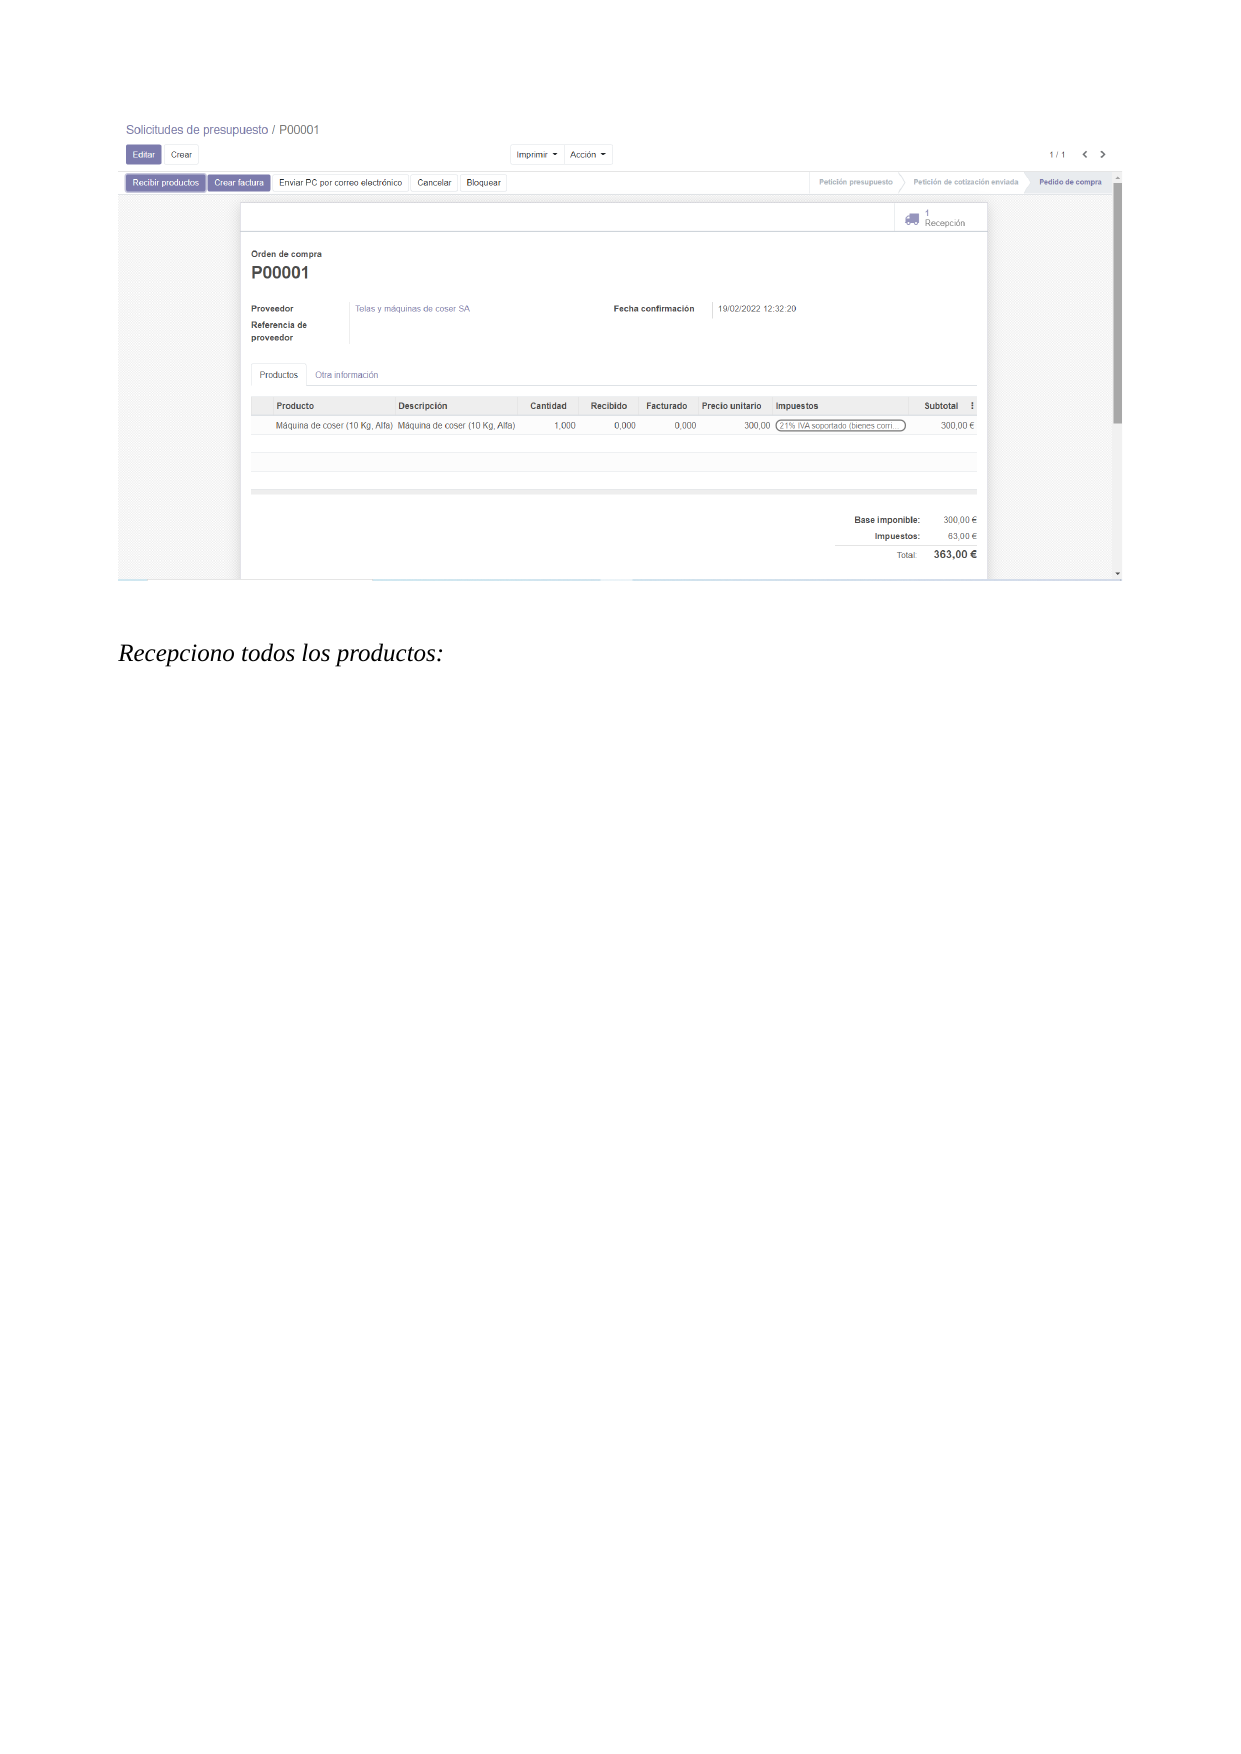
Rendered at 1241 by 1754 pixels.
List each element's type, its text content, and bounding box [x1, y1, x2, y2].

picture [118, 118, 1123, 581]
text Recepciono todos los productos: [118, 638, 1122, 695]
